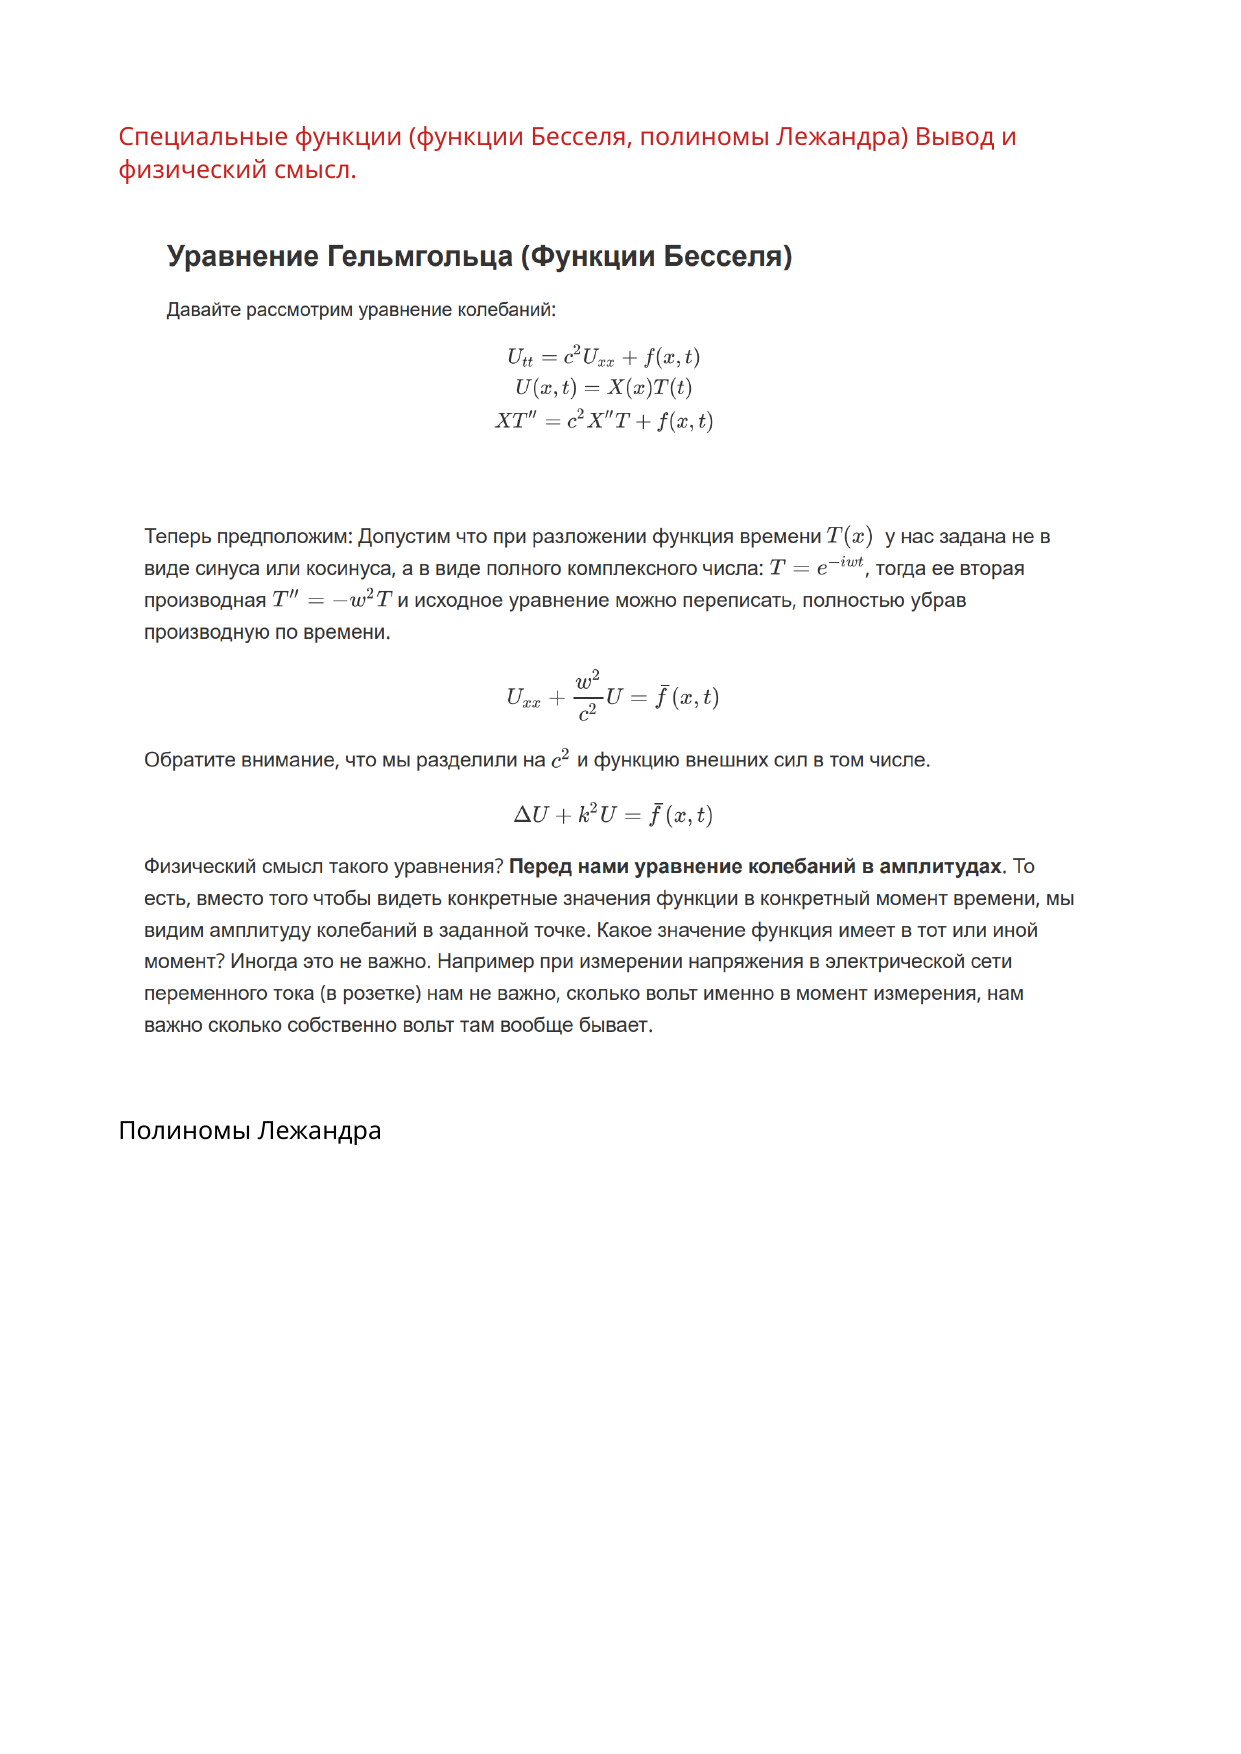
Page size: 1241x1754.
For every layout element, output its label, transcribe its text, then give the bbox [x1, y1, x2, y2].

picture [109, 487, 1113, 1045]
text Полиномы Лежандра [118, 1112, 1122, 1146]
text Специальные функции (функции Бесселя, полиномы Лежандра) Вывод и физический смысл. [118, 118, 1122, 186]
picture [118, 220, 1123, 470]
